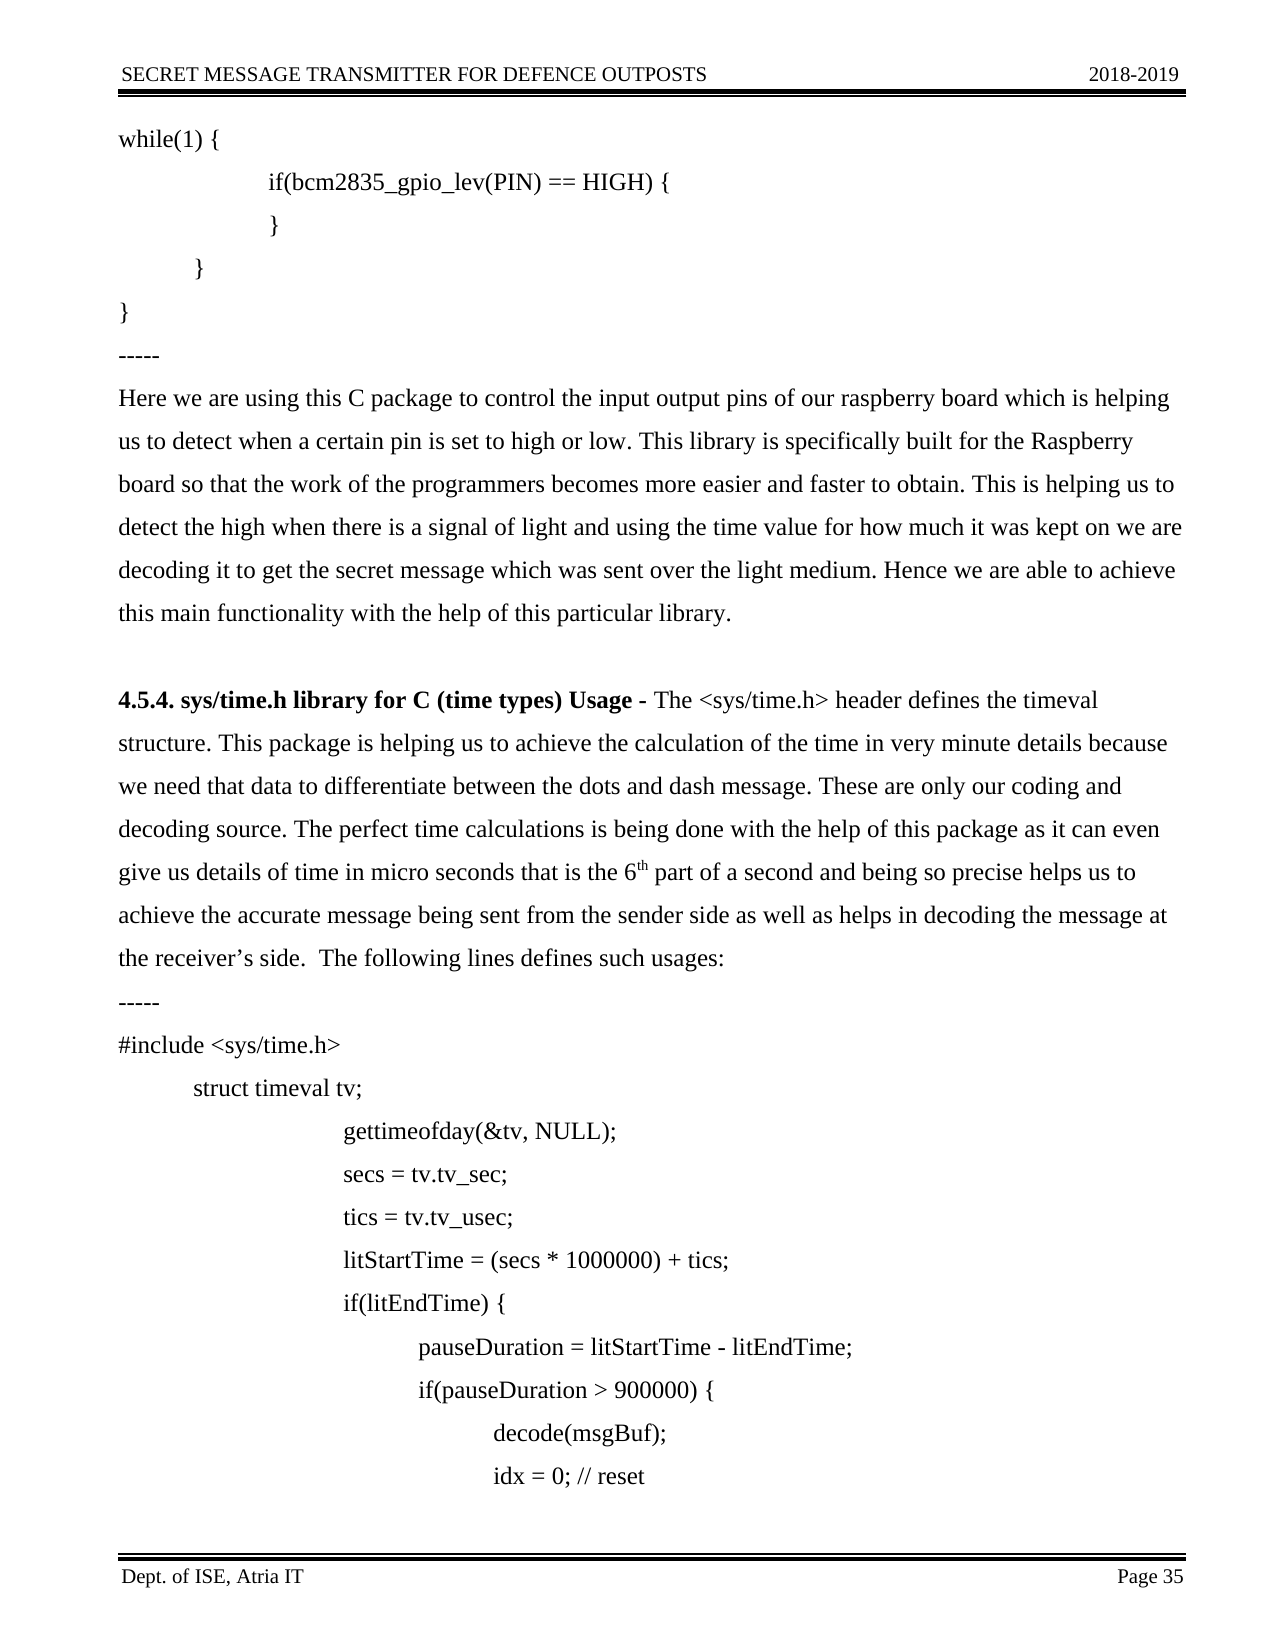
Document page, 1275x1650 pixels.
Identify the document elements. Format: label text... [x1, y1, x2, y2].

text #include <sys/time.h> [118, 1030, 1186, 1058]
text ----- [118, 987, 1186, 1015]
text 4.5.4. sys/time.h library for C (time types) Usage - The <sys/time.h> header defines the timeval structure. This package is helping us to achieve the calculation of the time in very minute details because we need that data to differentiate between the dots and dash message. These are only our coding and decoding source. The perfect time calculations is being done with the help of this package as it can even give us details of time in micro seconds that is the 6th part of a second and being so precise helps us to achieve the accurate message being sent from the sender side as well as helps in decoding the message at the receiver’s side. The following lines defines such usages: [118, 685, 1186, 972]
text struct timeval tv; [118, 1073, 1186, 1102]
text if(pauseDuration > 900000) { [118, 1375, 1186, 1403]
text while(1) { [118, 124, 1186, 153]
text Here we are using this C package to control the input output pins of our raspberry board which is helping us to detect when a certain pin is set to high or low. This library is specifically built for the Raspberry board so that the work of the programmers becomes more easier and faster to obtain. This is helping us to detect the high when there is a signal of light and using the time value for how much it was kept on we are decoding it to get the secret message which was sent over the light medium. Hence we are able to achieve this main functionality with the help of this particular library. [118, 383, 1186, 627]
text idx = 0; // reset [118, 1461, 1186, 1490]
text ----- [118, 340, 1186, 368]
text gettimeofday(&tv, NULL); [118, 1116, 1186, 1145]
text } [118, 297, 1186, 325]
text } [118, 210, 1186, 239]
text if(litEndTime) { [118, 1288, 1186, 1317]
text } [118, 253, 1186, 282]
text tics = tv.tv_usec; [118, 1202, 1186, 1231]
text decode(msgBuf); [118, 1418, 1186, 1447]
text if(bcm2835_gpio_lev(PIN) == HIGH) { [118, 167, 1186, 196]
text secs = tv.tv_sec; [118, 1159, 1186, 1188]
text pauseDuration = litStartTime - litEndTime; [118, 1332, 1186, 1360]
text litStartTime = (secs * 1000000) + tics; [118, 1245, 1186, 1274]
